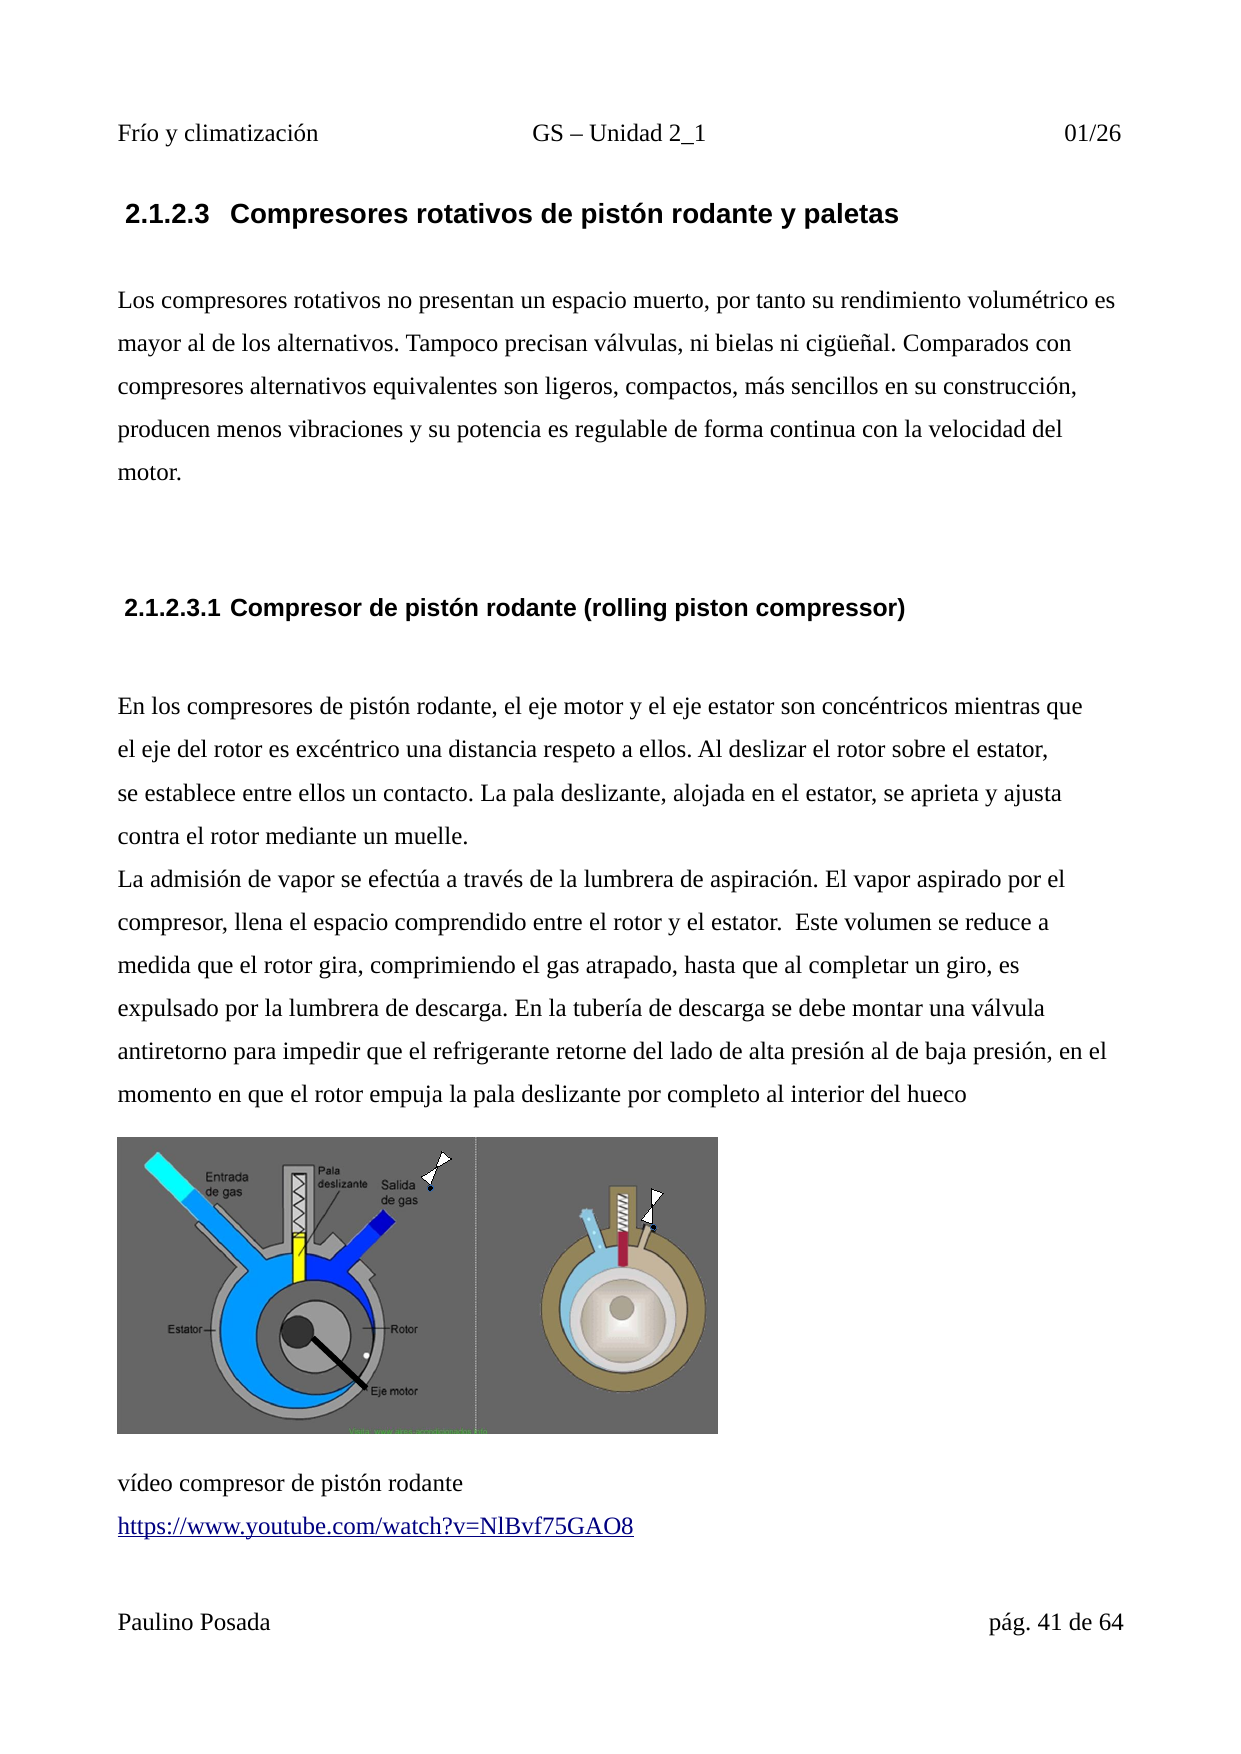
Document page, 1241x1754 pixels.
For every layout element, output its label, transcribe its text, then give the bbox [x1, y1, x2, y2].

text vídeo compresor de pistón rodante [117, 1468, 1123, 1496]
text https://www.youtube.com/watch?v=NlBvf75GAO8 [117, 1511, 1123, 1539]
text En los compresores de pistón rodante, el eje motor y el eje estator son concéntricos mientras que [117, 691, 1123, 720]
text el eje del rotor es excéntrico una distancia respeto a ellos. Al deslizar el rotor sobre el estator, [117, 734, 1123, 763]
text La admisión de vapor se efectúa a través de la lumbrera de aspiración. El vapor aspirado por el compresor, llena el espacio comprendido entre el rotor y el estator. Este volumen se reduce a medida que el rotor gira, comprimiendo el gas atrapado, hasta que al completar un giro, es expulsado por la lumbrera de descarga. En la tubería de descarga se debe montar una válvula antiretorno para impedir que el refrigerante retorne del lado de alta presión al de baja presión, en el momento en que el rotor empuja la pala deslizante por completo al interior del hueco [117, 864, 1123, 1108]
subtitle Compresores rotativos de pistón rodante y paletas [117, 197, 1123, 229]
text contra el rotor mediante un muelle. [117, 821, 1123, 849]
picture [117, 1137, 718, 1434]
subtitle Compresor de pistón rodante (rolling piston compressor) [117, 593, 1123, 622]
text Los compresores rotativos no presentan un espacio muerto, por tanto su rendimiento volumétrico es mayor al de los alternativos. Tampoco precisan válvulas, ni bielas ni cigüeñal. Comparados con compresores alternativos equivalentes son ligeros, compactos, más sencillos en su construcción, producen menos vibraciones y su potencia es regulable de forma continua con la velocidad del motor. [117, 285, 1123, 486]
text se establece entre ellos un contacto. La pala deslizante, alojada en el estator, se aprieta y ajusta [117, 778, 1123, 806]
